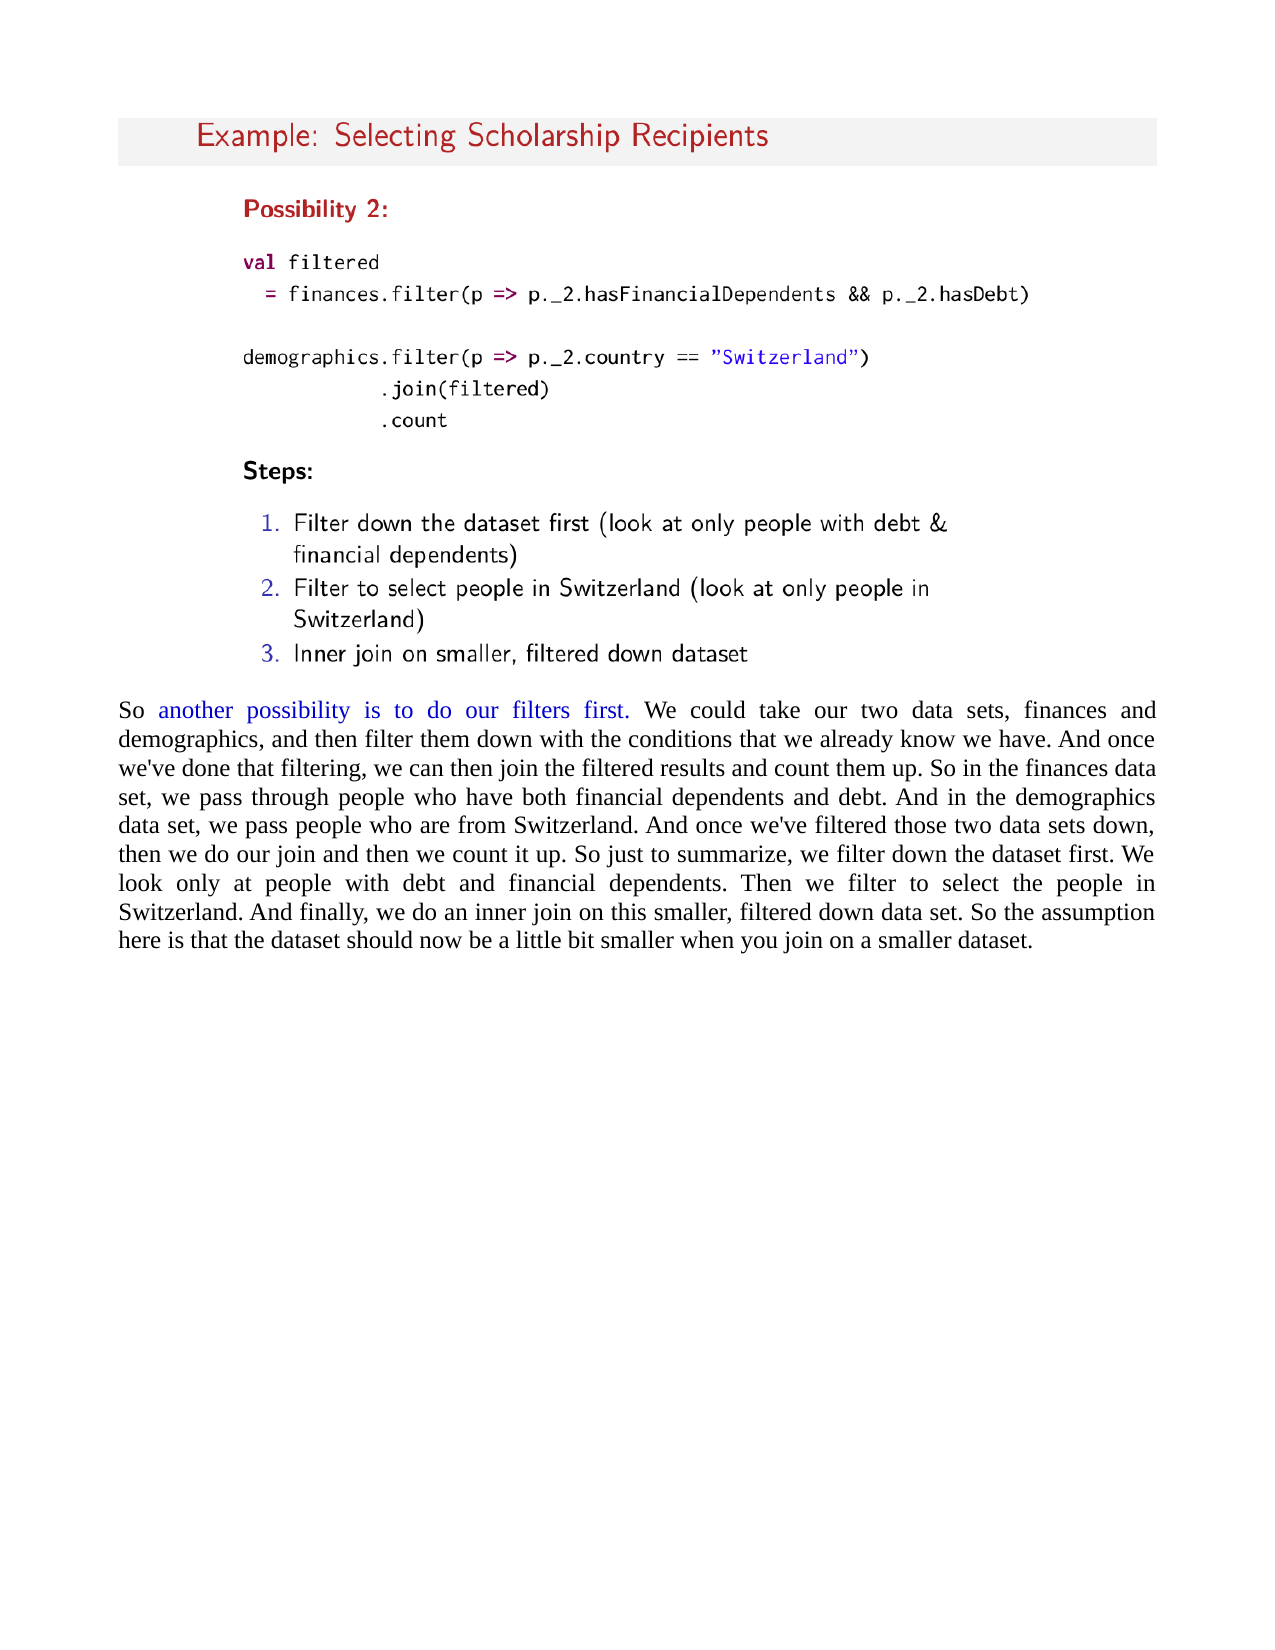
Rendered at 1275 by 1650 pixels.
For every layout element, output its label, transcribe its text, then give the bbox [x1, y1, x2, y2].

picture [118, 118, 1157, 667]
text So another possibility is to do our filters first. We could take our two data sets, finances and demographics, and then filter them down with the conditions that we already know we have. And once we've done that filtering, we can then join the filtered results and count them up. So in the finances data set, we pass through people who have both financial dependents and debt. And in the demographics data set, we pass people who are from Switzerland. And once we've filtered those two data sets down, then we do our join and then we count it up. So just to summarize, we filter down the dataset first. We look only at people with debt and financial dependents. Then we filter to select the people in Switzerland. And finally, we do an inner join on this smaller, filtered down data set. So the assumption here is that the dataset should now be a little bit smaller when you join on a smaller dataset. [118, 696, 1157, 954]
